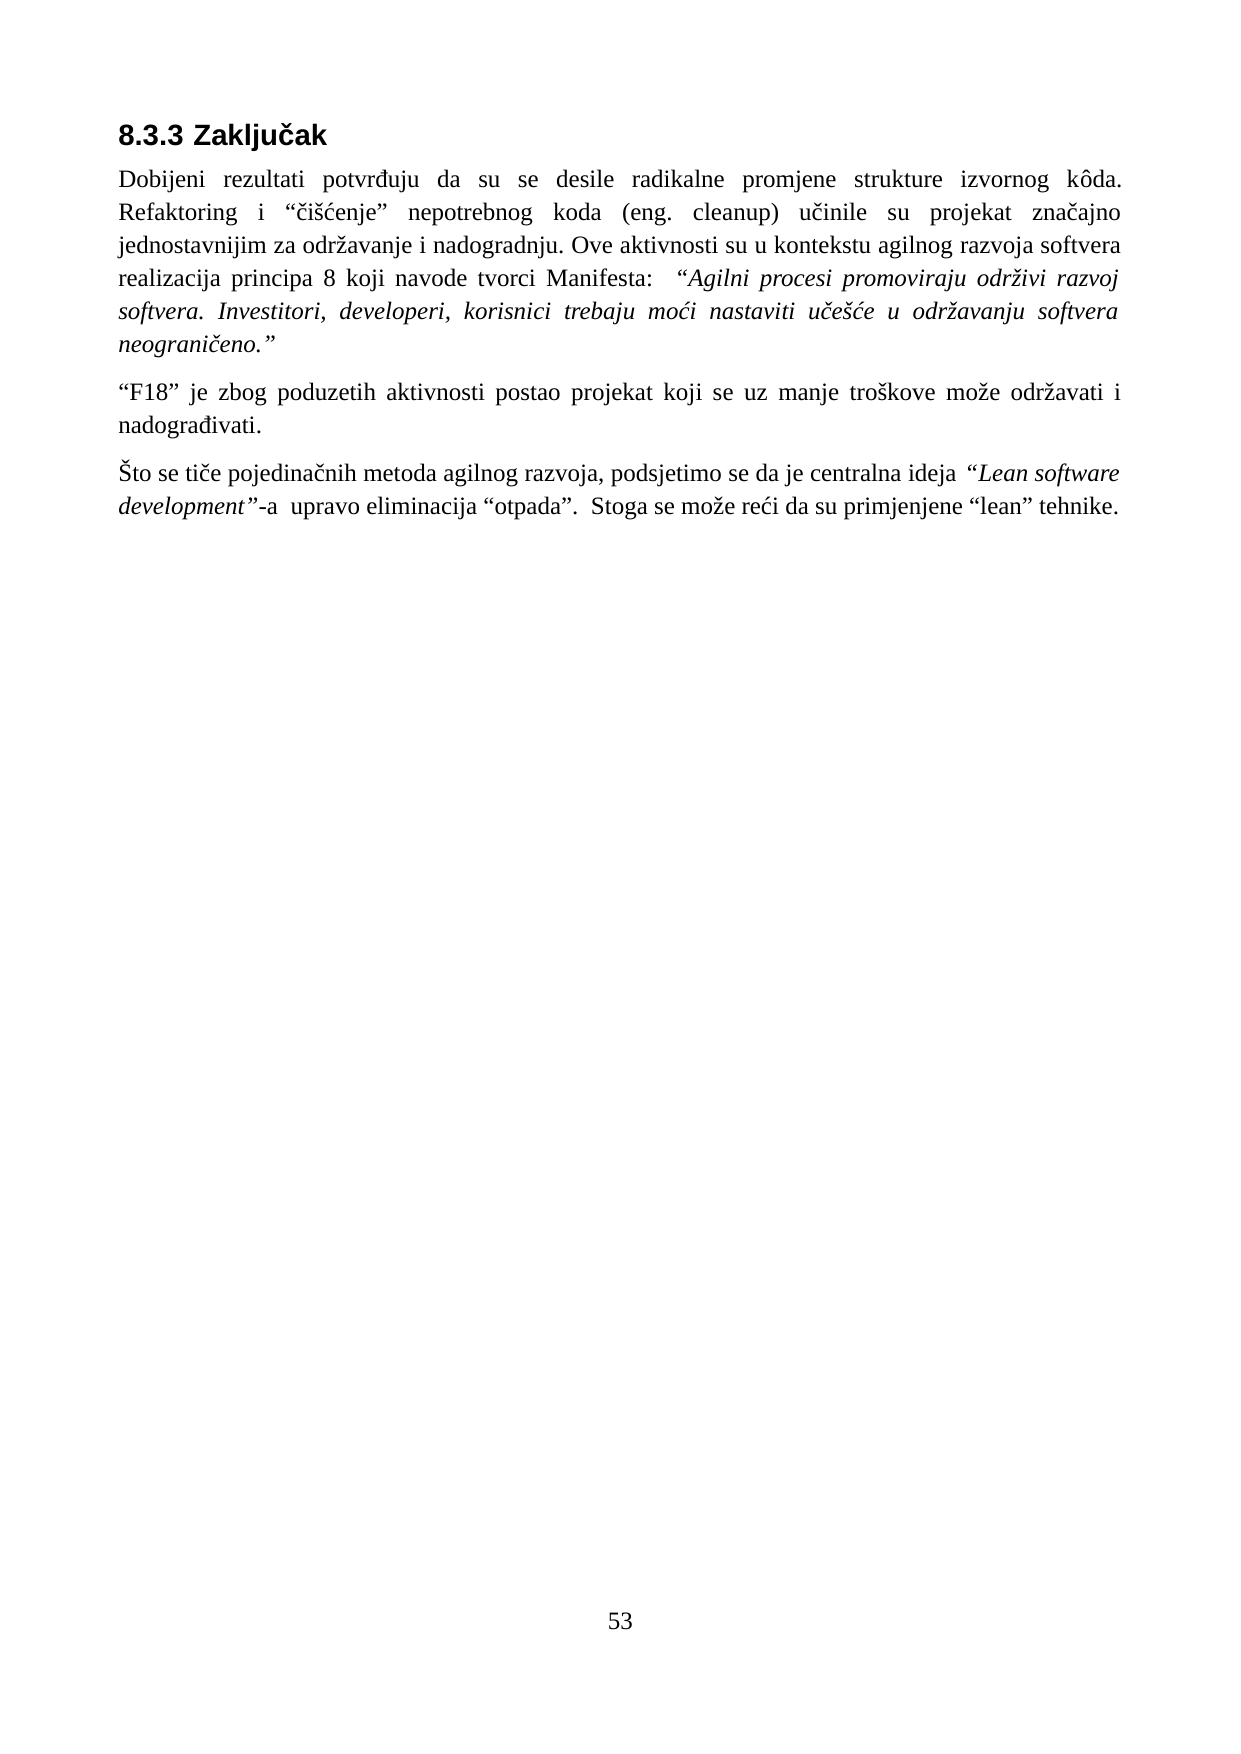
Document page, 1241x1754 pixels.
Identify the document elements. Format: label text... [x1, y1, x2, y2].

text “F18” je zbog poduzetih aktivnosti postao projekat koji se uz manje troškove može održavati i nadograđivati. [118, 377, 1122, 439]
text Što se tiče pojedinačnih metoda agilnog razvoja, podsjetimo se da je centralna ideja “Lean software development”-a upravo eliminacija “otpada”. Stoga se može reći da su primjenjene “lean” tehnike. [118, 458, 1122, 519]
text Dobijeni rezultati potvrđuju da su se desile radikalne promjene strukture izvornog kôda. Refaktoring i “čišćenje” nepotrebnog koda (eng. cleanup) učinile su projekat značajno jednostavnijim za održavanje i nadogradnju. Ove aktivnosti su u kontekstu agilnog razvoja softvera realizacija principa 8 koji navode tvorci Manifesta: “Agilni procesi promoviraju održivi razvoj softvera. Investitori, developeri, korisnici trebaju moći nastaviti učešće u održavanju softvera neograničeno.” [118, 164, 1122, 358]
subtitle Zaključak [118, 118, 1122, 152]
